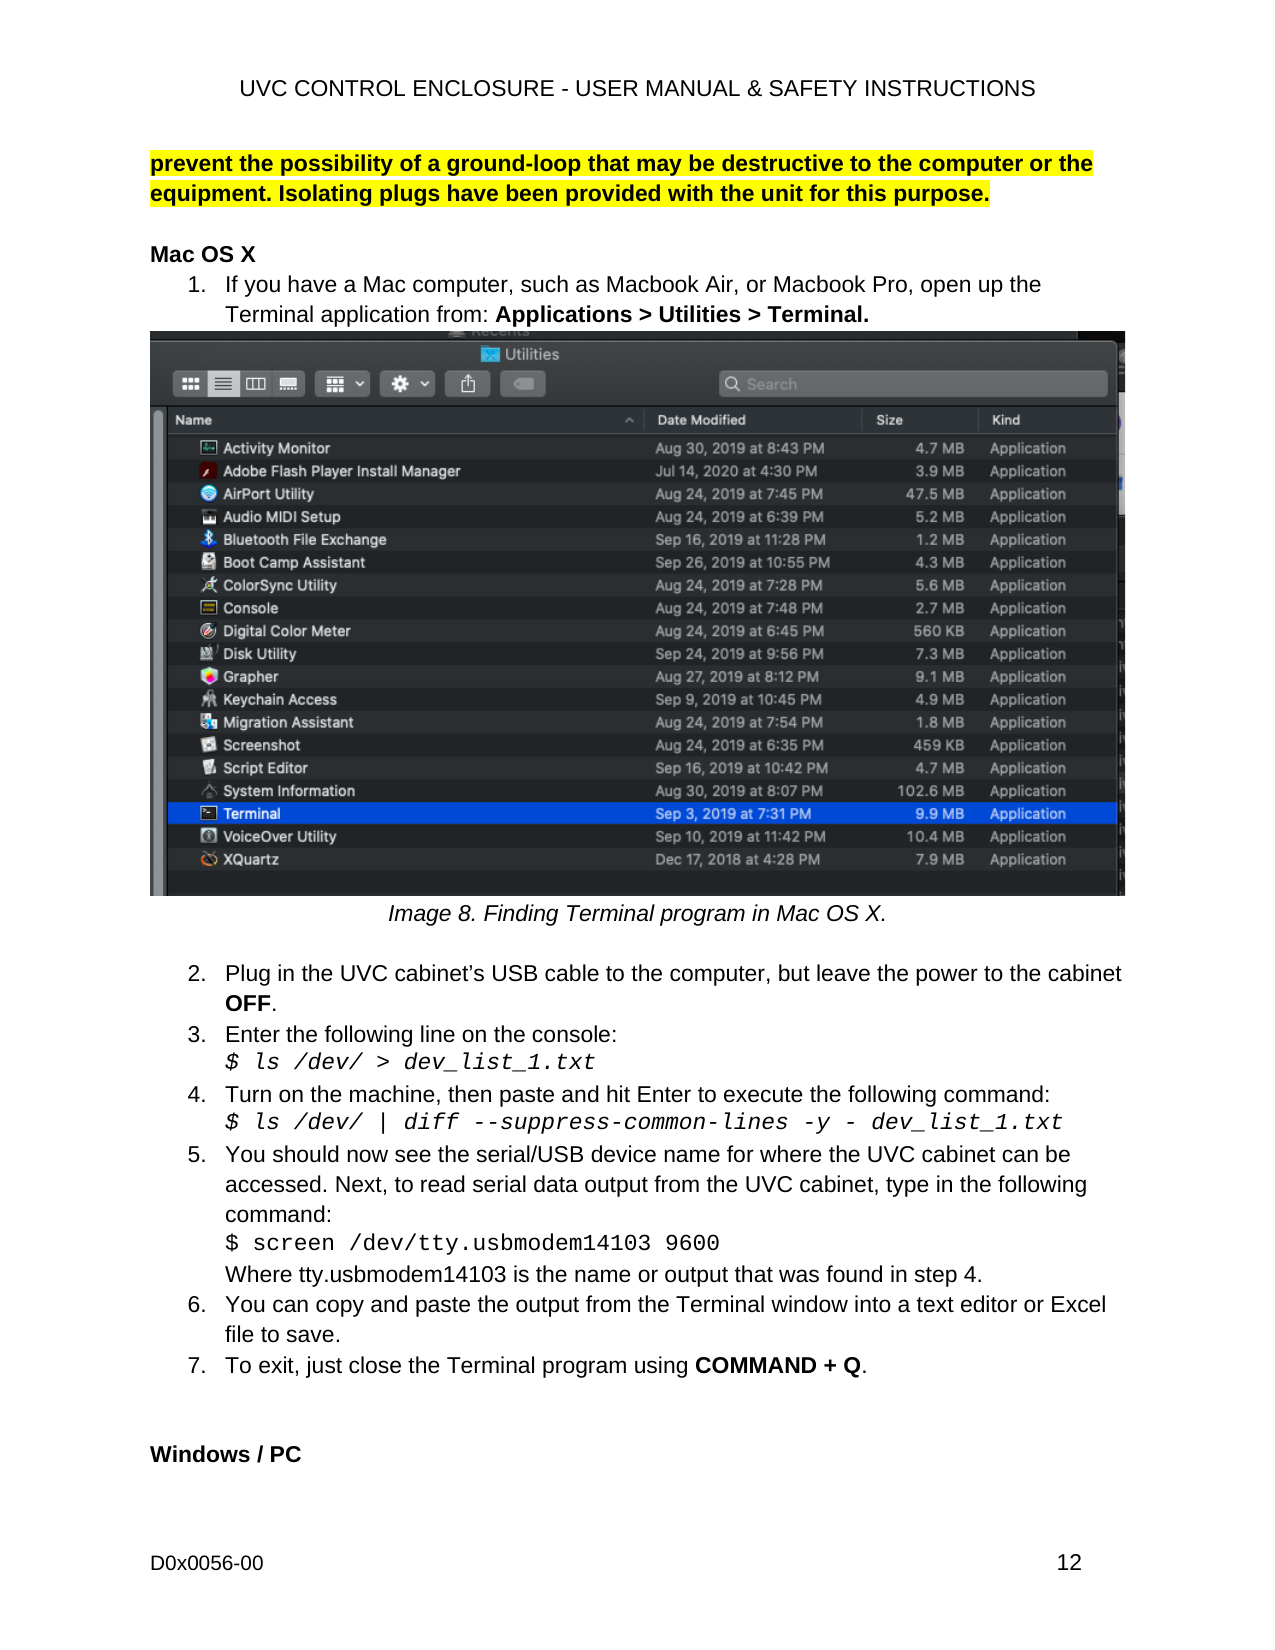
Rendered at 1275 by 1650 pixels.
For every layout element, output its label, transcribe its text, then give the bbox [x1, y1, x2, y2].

text Mac OS X [150, 241, 1125, 267]
list To exit, just close the Terminal program using COMMAND + Q. [187, 1352, 1125, 1378]
list Plug in the UVC cabinet’s USB cable to the computer, but leave the power to the cabinet OFF. [187, 960, 1125, 1017]
text $ ls /dev/ | diff --suppress-common-lines -y - dev_list_1.txt [225, 1111, 1125, 1137]
picture [150, 331, 1125, 896]
text Windows / PC [150, 1441, 1125, 1468]
text $ ls /dev/ > dev_list_1.txt [225, 1051, 1125, 1077]
list You should now see the serial/USB device name for where the UVC cabinet can be accessed. Next, to read serial data output from the UVC cabinet, type in the following command: [187, 1141, 1125, 1227]
list If you have a Mac computer, such as Macbook Air, or Macbook Pro, open up the Terminal application from: Applications > Utilities > Terminal. [187, 271, 1125, 327]
list You can copy and paste the output from the Terminal window into a text editor or Excel file to save. [187, 1291, 1125, 1348]
text Where tty.usbmodem14103 is the name or output that was found in step 4. [225, 1261, 1125, 1287]
text Image 8. Finding Terminal program in Mac OS X. [150, 900, 1125, 926]
text $ screen /dev/tty.usbmodem14103 9600 [225, 1231, 1125, 1257]
list Turn on the machine, then paste and hit Enter to execute the following command: [187, 1081, 1125, 1107]
list Enter the following line on the console: [187, 1021, 1125, 1047]
text prevent the possibility of a ground-loop that may be destructive to the computer or the equipment. Isolating plugs have been provided with the unit for this purpose. [150, 150, 1125, 207]
